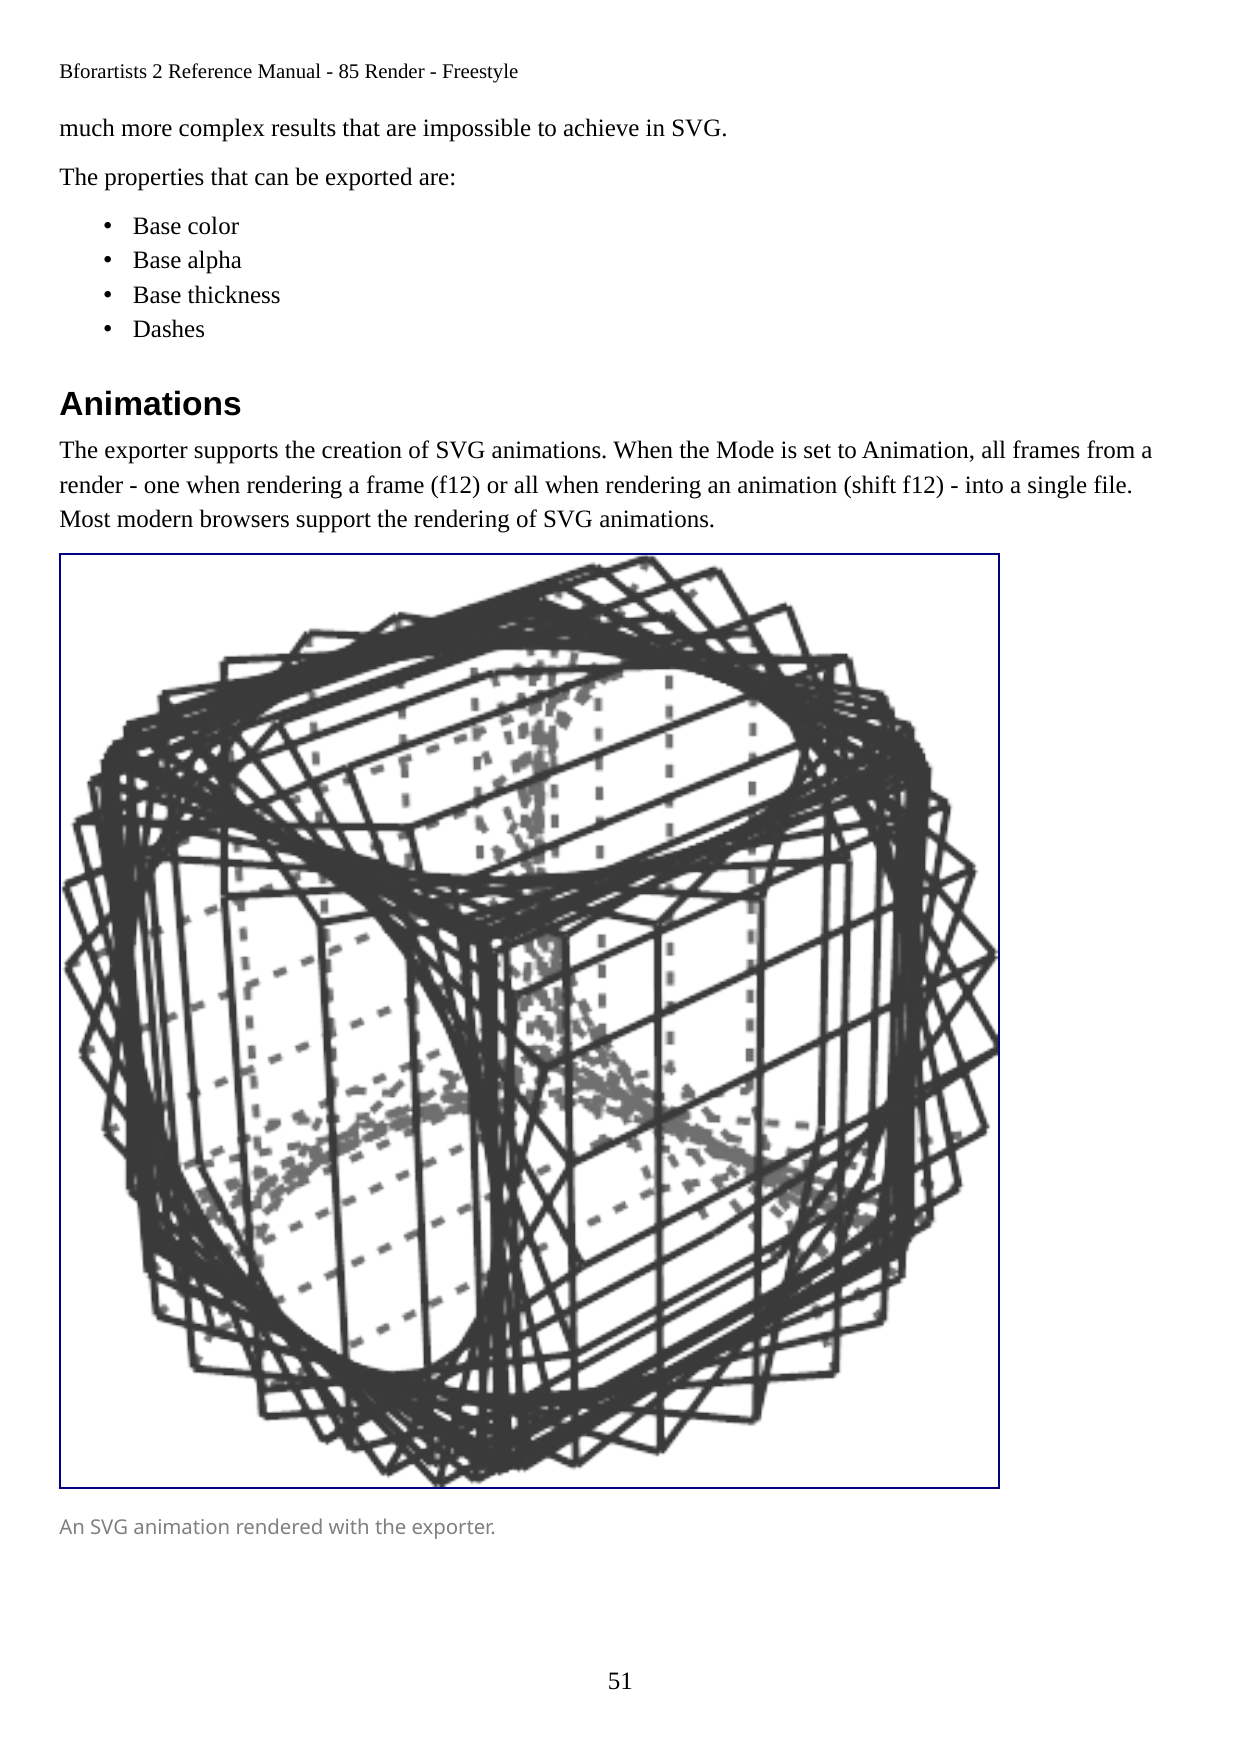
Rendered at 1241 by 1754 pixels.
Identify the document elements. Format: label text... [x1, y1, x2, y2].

list Base alpha [103, 245, 1181, 274]
list Base color [103, 211, 1181, 239]
list Dashes [103, 314, 1181, 343]
subtitle Animations [59, 384, 1181, 423]
text An SVG animation rendered with the exporter. [59, 1509, 1181, 1540]
text The exporter supports the creation of SVG animations. When the Mode is set to Animation, all frames from a render - one when rendering a frame (f12) or all when rendering an animation (shift f12) - into a single file. Most modern browsers support the rendering of SVG animations. [59, 435, 1181, 533]
picture [61, 555, 998, 1487]
text The properties that can be exported are: [59, 162, 1181, 190]
text much more complex results that are impossible to achieve in SVG. [59, 113, 1181, 141]
list Base thickness [103, 280, 1181, 308]
